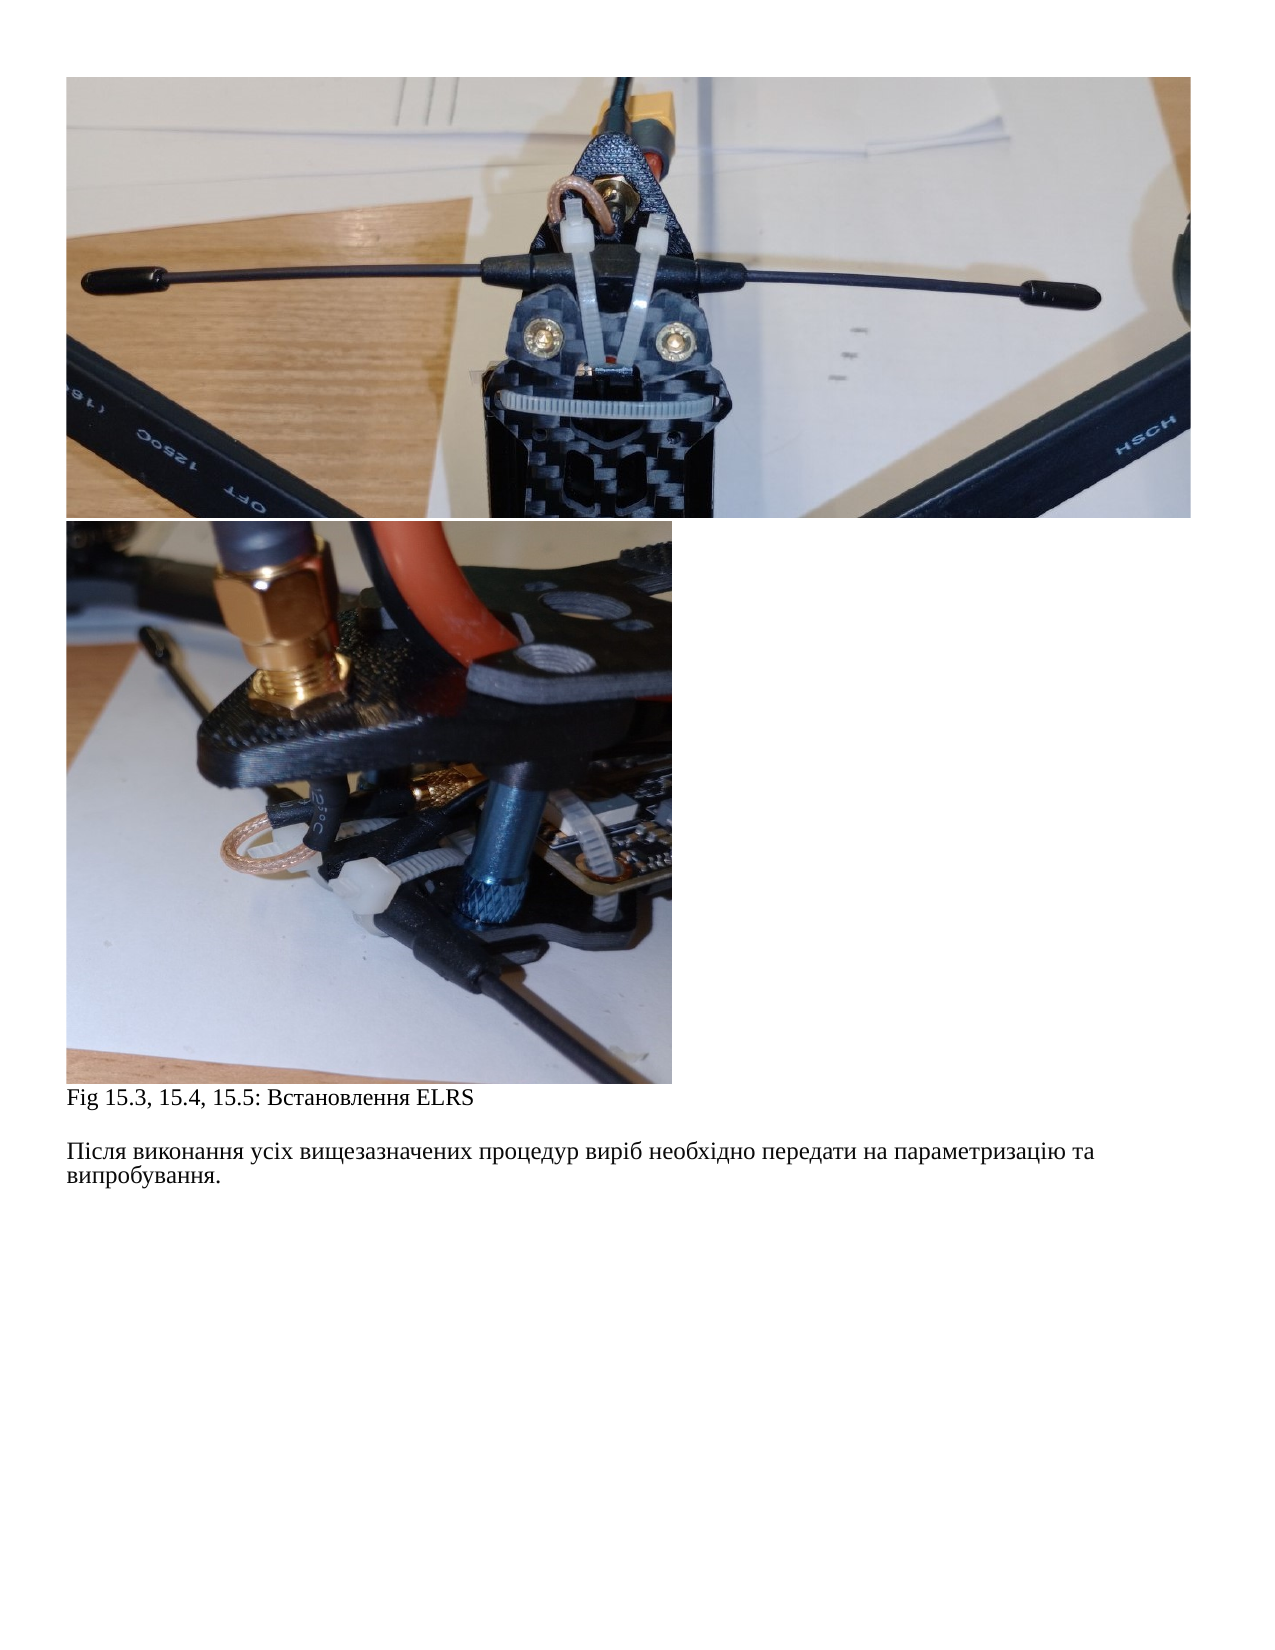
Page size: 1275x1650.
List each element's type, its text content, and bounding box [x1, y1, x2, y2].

list Після виконання усіх вищезазначених процедур виріб необхідно передати на параметризацію та випробування. [66, 1139, 1191, 1188]
picture [66, 77, 1191, 518]
text Fig 15.3, 15.4, 15.5: Встановлення ELRS [66, 518, 1191, 1111]
text [66, 68, 1191, 77]
picture [66, 521, 672, 1084]
